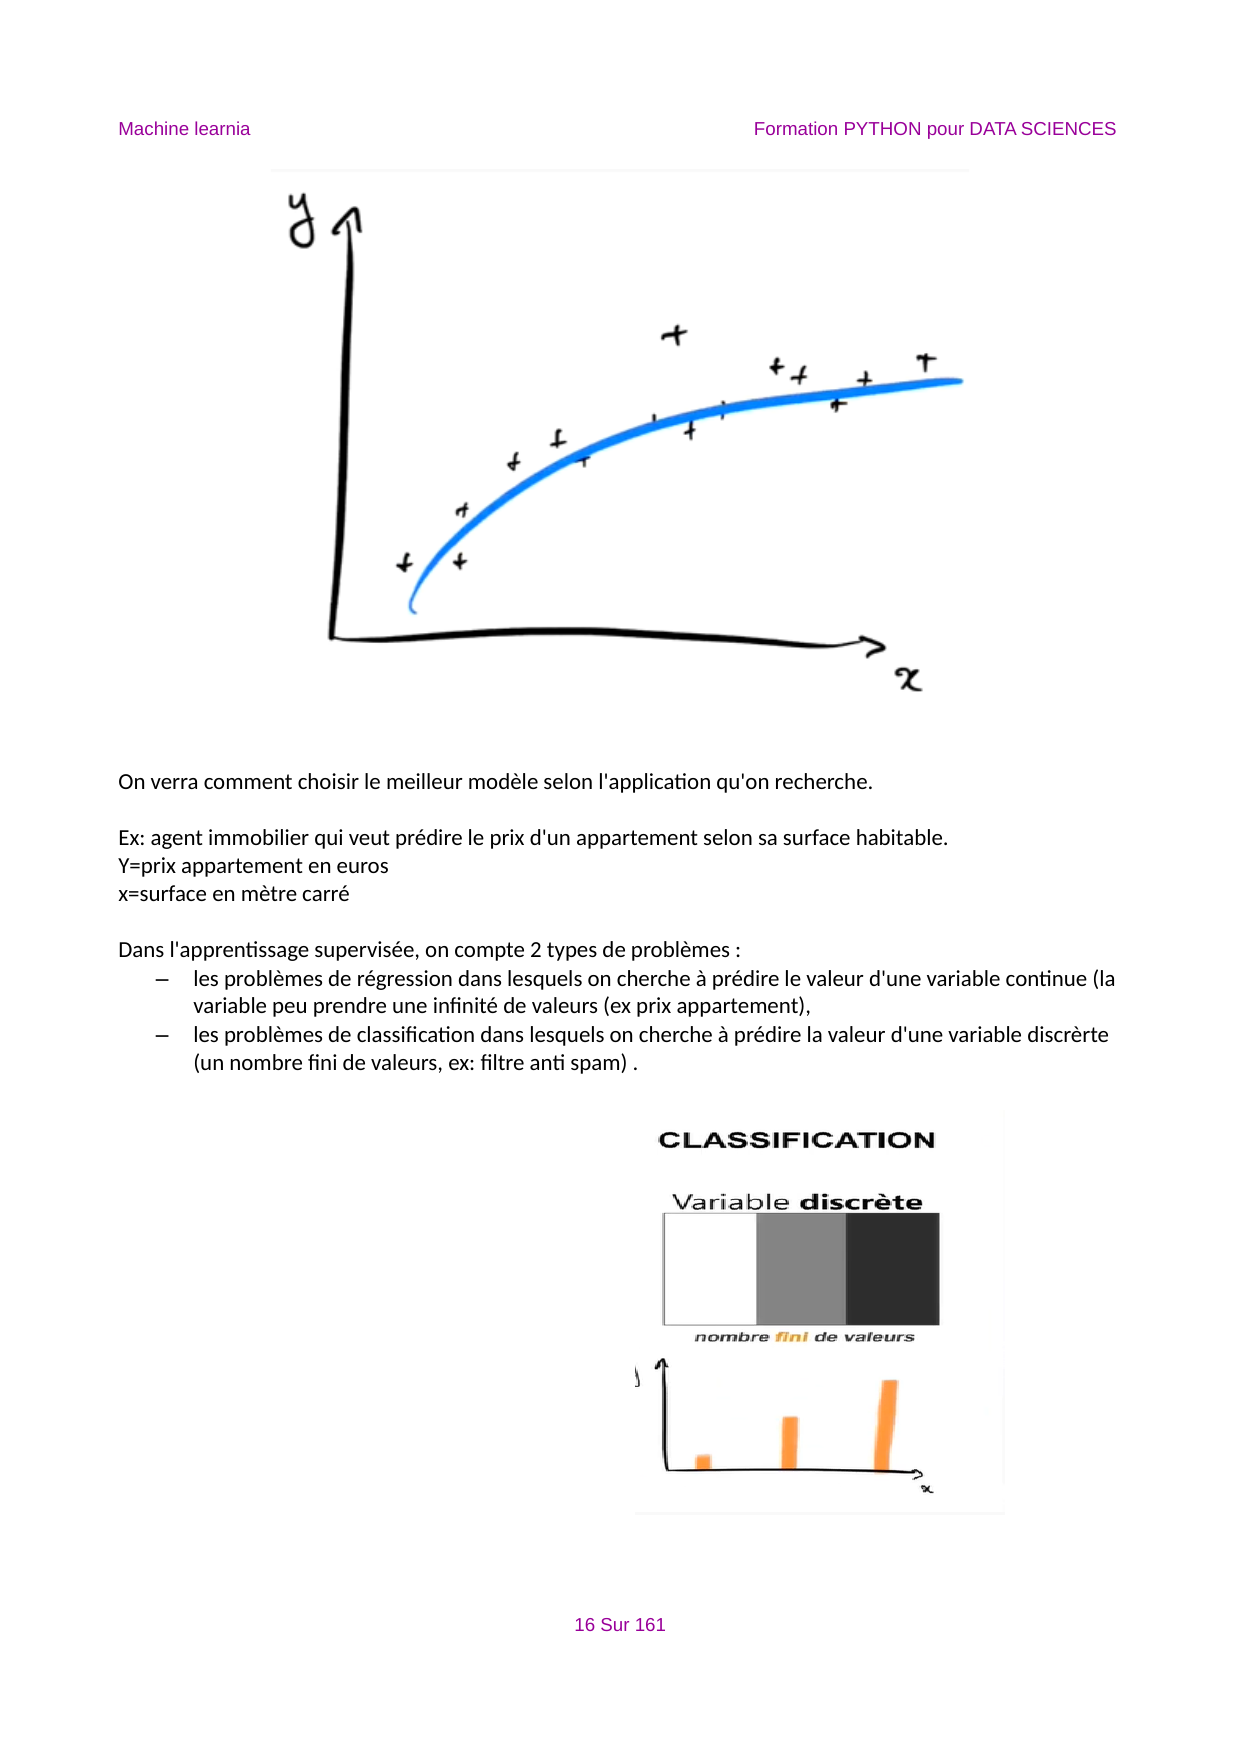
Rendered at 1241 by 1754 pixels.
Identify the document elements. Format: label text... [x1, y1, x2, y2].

text On verra comment choisir le meilleur modèle selon l'application qu'on recherche. [118, 767, 1122, 796]
text Dans l'apprentissage supervisée, on compte 2 types de problèmes : [118, 936, 1122, 964]
picture [270, 169, 970, 740]
list les problèmes de régression dans lesquels on cherche à prédire le valeur d'une variable continue (la variable peu prendre une infinité de valeurs (ex prix appartement), [156, 964, 1122, 1020]
picture [635, 1110, 1005, 1515]
text x=surface en mètre carré [118, 879, 1122, 908]
list les problèmes de classification dans lesquels on cherche à prédire la valeur d'une variable discrèrte (un nombre fini de valeurs, ex: filtre anti spam) . [156, 1020, 1122, 1076]
text Ex: agent immobilier qui veut prédire le prix d'un appartement selon sa surface habitable. Y=prix appartement en euros [118, 823, 1122, 879]
